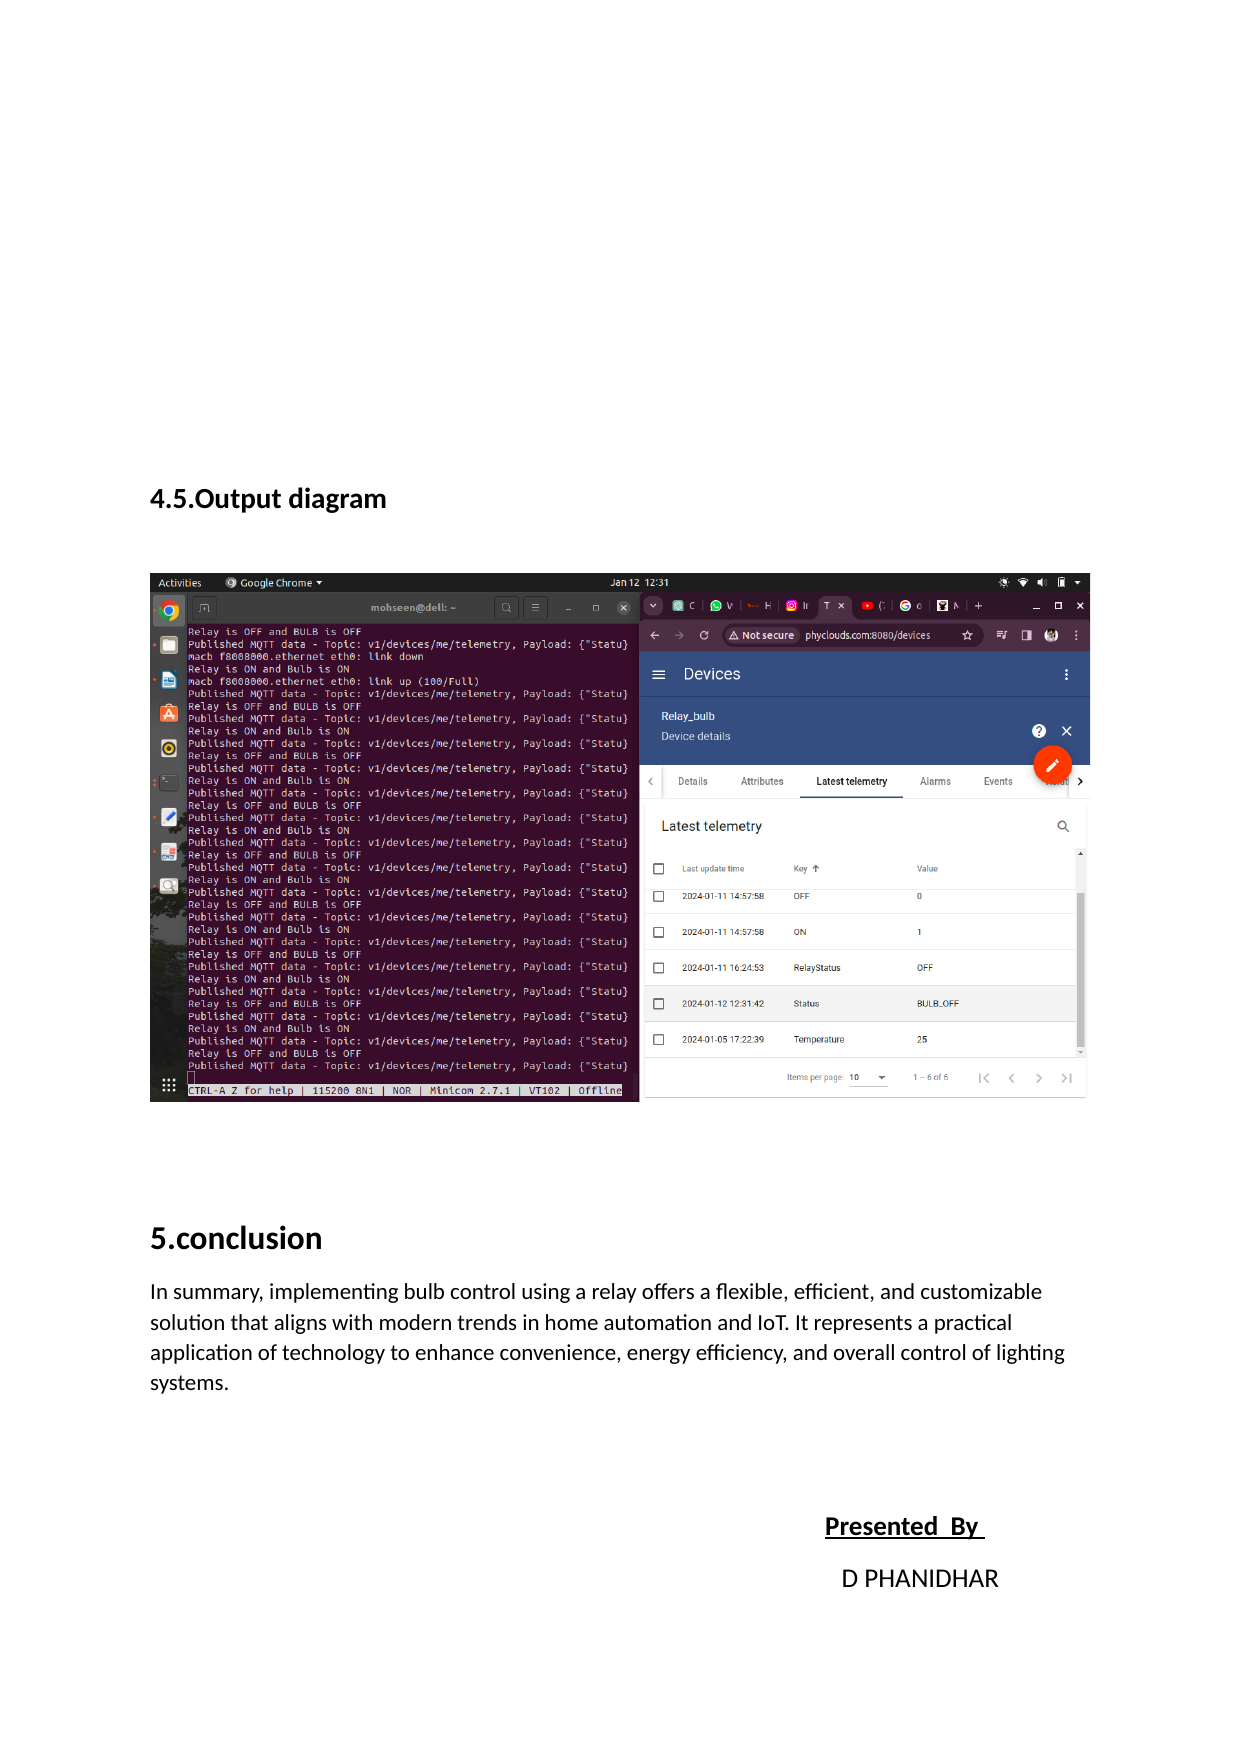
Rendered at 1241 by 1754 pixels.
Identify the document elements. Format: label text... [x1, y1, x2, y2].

text In summary, implementing bulb control using a relay offers a flexible, efficient, and customizable solution that aligns with modern trends in home automation and IoT. It represents a practical application of technology to enhance convenience, energy efficiency, and overall control of lighting systems. [150, 1277, 1090, 1396]
picture [150, 573, 1091, 1102]
text Presented By [150, 1509, 1090, 1542]
text 5.conclusion [150, 1217, 1090, 1258]
text 4.5.Output diagram [150, 481, 1090, 516]
text D PHANIDHAR [150, 1561, 1090, 1594]
